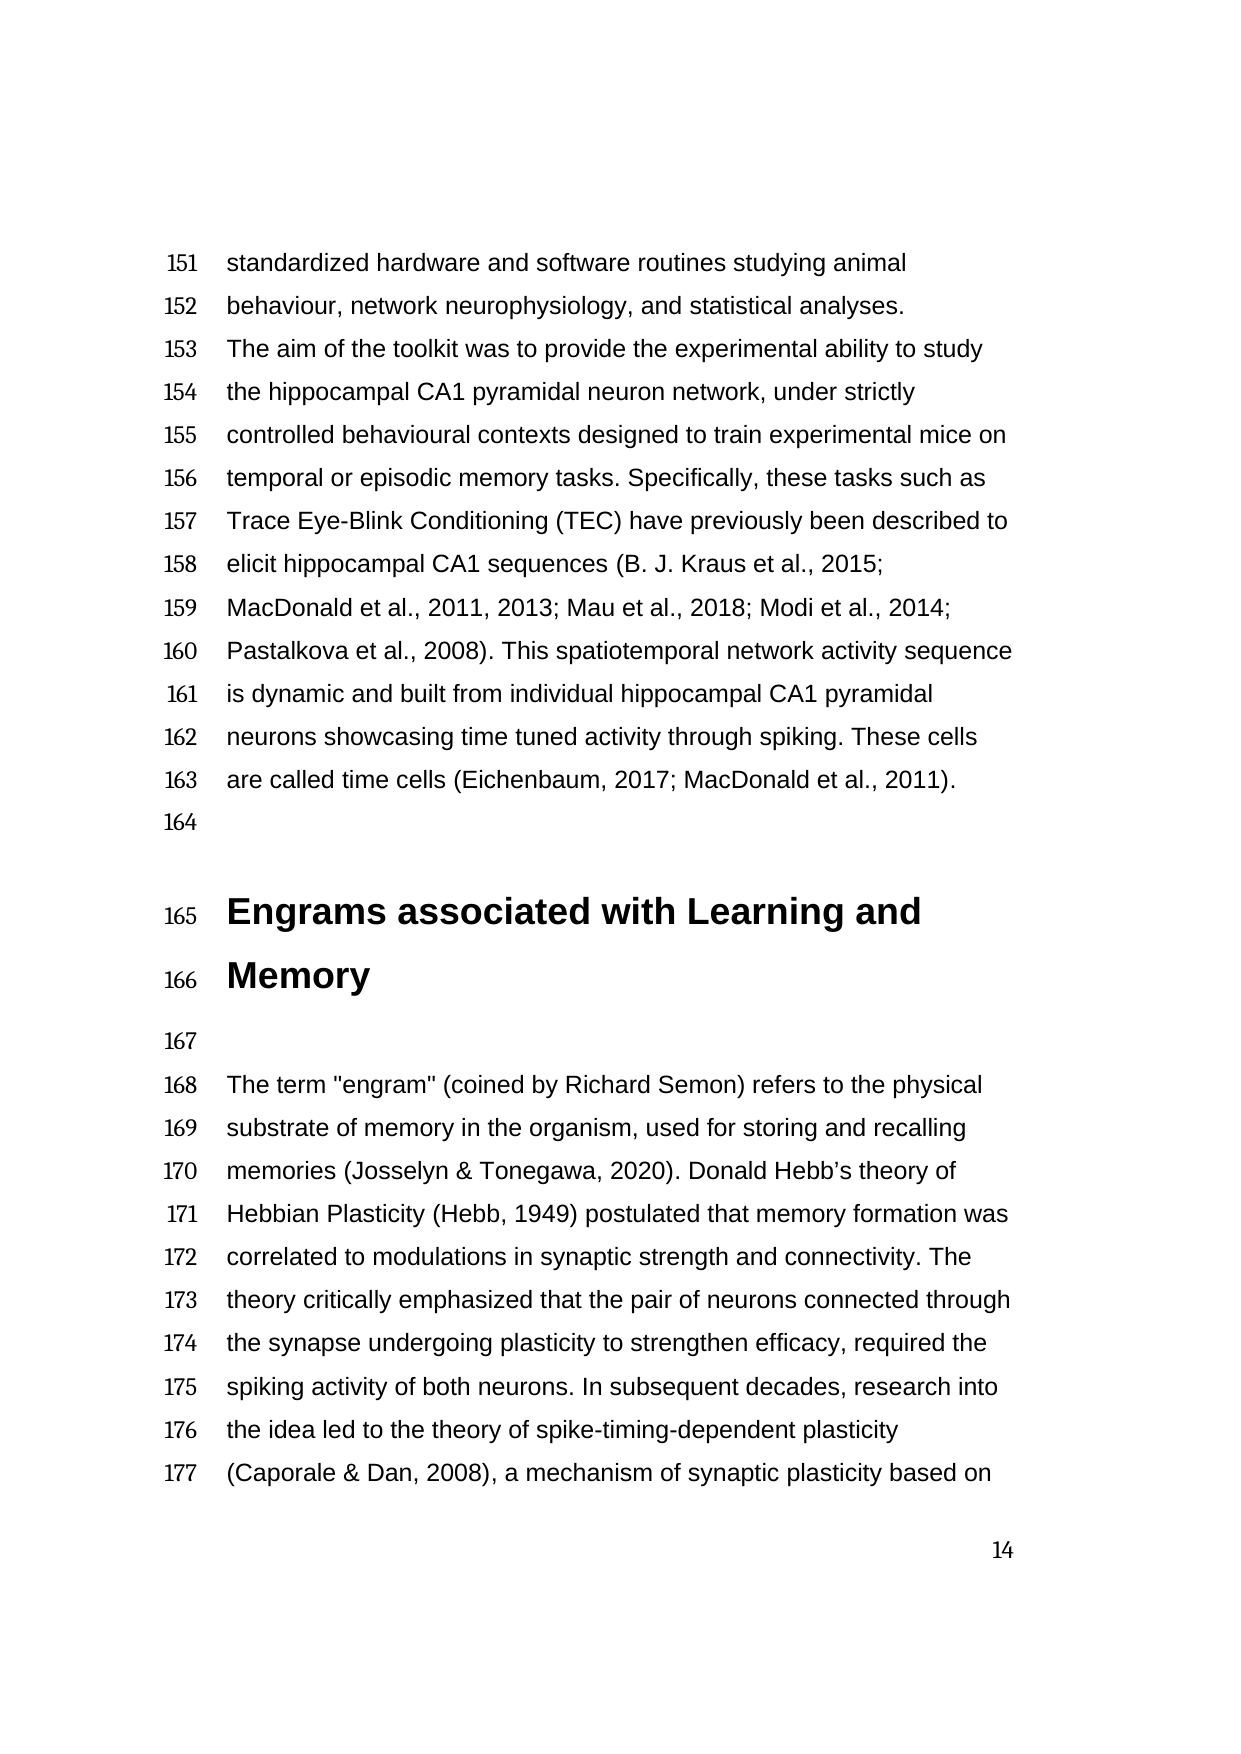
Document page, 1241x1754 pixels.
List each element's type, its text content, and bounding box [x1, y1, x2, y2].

text The term "engram" (coined by Richard Semon) refers to the physical substrate of memory in the organism, used for storing and recalling memories (Josselyn & Tonegawa, 2020)⁠. Donald Hebb’s theory of Hebbian Plasticity (Hebb, 1949)⁠ postulated that memory formation was correlated to modulations in synaptic strength and connectivity. The theory critically emphasized that the pair of neurons connected through the synapse undergoing plasticity to strengthen efficacy, required the spiking activity of both neurons. In subsequent decades, research into the idea led to the theory of spike-timing-dependent plasticity (Caporale & Dan, 2008)⁠, a mechanism of synaptic plasticity based on [226, 1070, 1014, 1487]
text standardized hardware and software routines studying animal behaviour, network neurophysiology, and statistical analyses. [226, 248, 1014, 319]
text The aim of the toolkit was to provide the experimental ability to study the hippocampal CA1 pyramidal neuron network, under strictly controlled behavioural contexts designed to train experimental mice on temporal or episodic memory tasks. Specifically, these tasks such as Trace Eye-Blink Conditioning (TEC) have previously been described to elicit hippocampal CA1 sequences (B. J. Kraus et al., 2015; MacDonald et al., 2011, 2013; Mau et al., 2018; Modi et al., 2014; Pastalkova et al., 2008). This spatiotemporal network activity sequence is dynamic and built from individual hippocampal CA1 pyramidal neurons showcasing time tuned activity through spiking. These cells are called time cells (Eichenbaum, 2017; MacDonald et al., 2011)⁠. [226, 334, 1014, 794]
subtitle Engrams associated with Learning and Memory [226, 889, 1014, 997]
